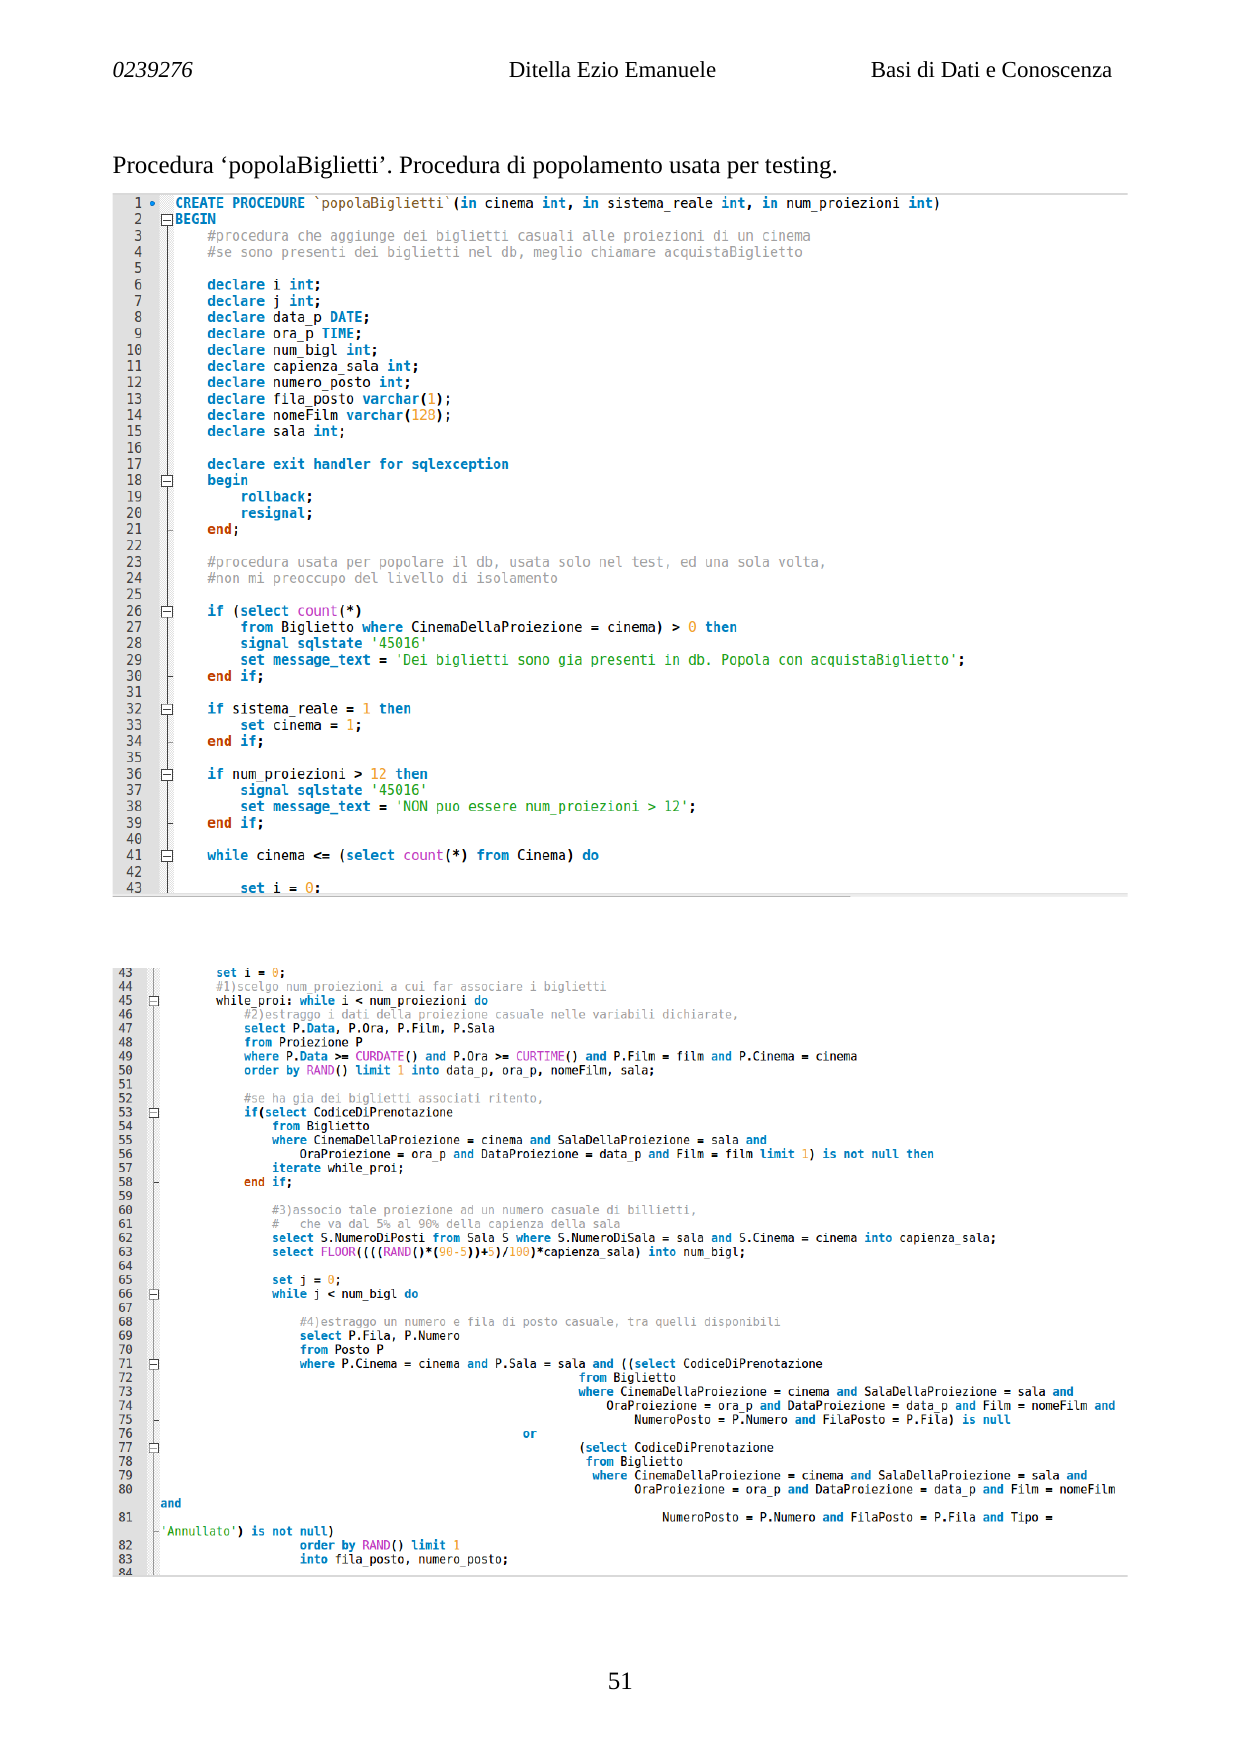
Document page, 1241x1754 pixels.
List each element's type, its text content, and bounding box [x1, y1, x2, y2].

picture [112, 193, 1128, 897]
picture [112, 968, 1128, 1577]
text Procedura ‘popolaBiglietti’. Procedura di popolamento usata per testing. [112, 150, 1128, 179]
